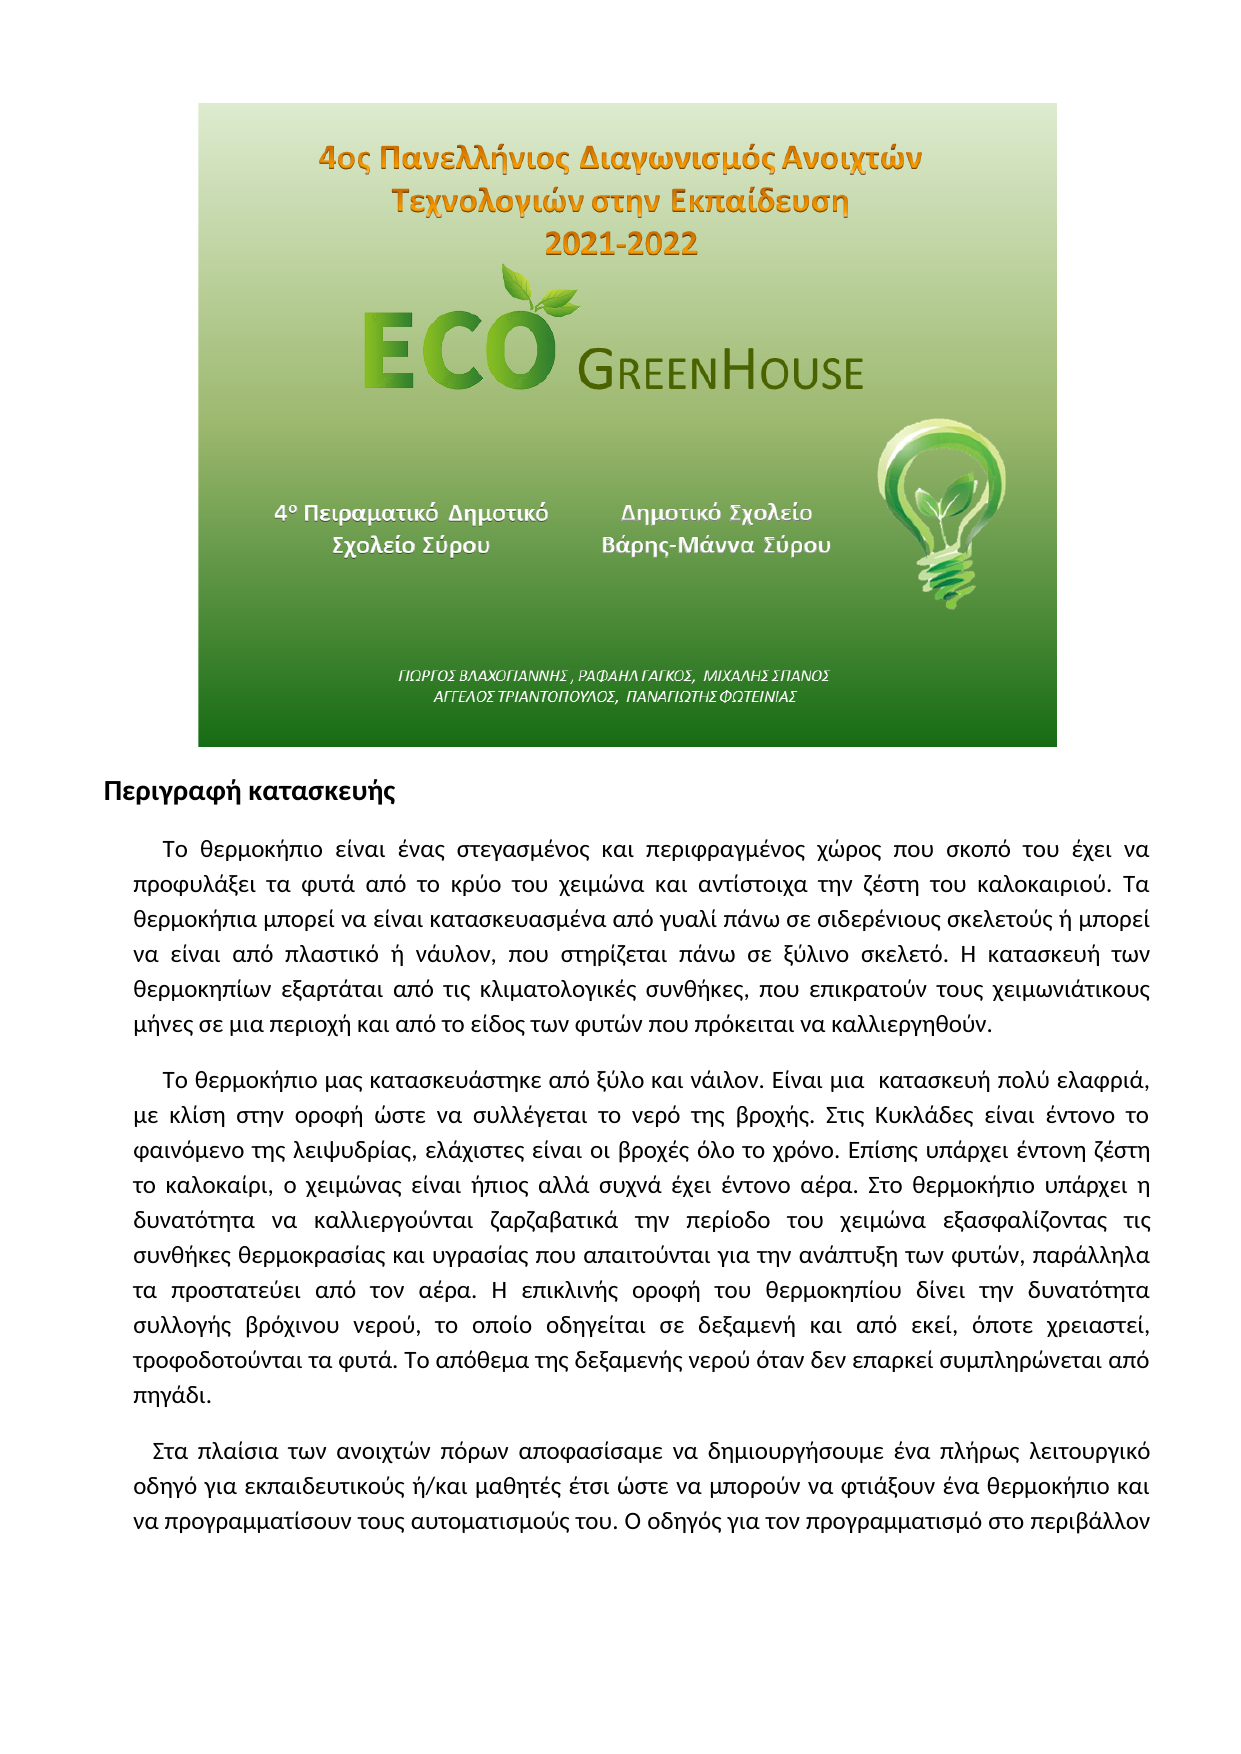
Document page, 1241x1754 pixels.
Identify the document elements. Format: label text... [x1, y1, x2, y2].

text Το θερμοκήπιο μας κατασκευάστηκε από ξύλο και νάιλον. Είναι μια κατασκευή πολύ ελαφριά, με κλίση στην οροφή ώστε να συλλέγεται το νερό της βροχής. Στις Κυκλάδες είναι έντονο το φαινόμενο της λειψυδρίας, ελάχιστες είναι οι βροχές όλο το χρόνο. Επίσης υπάρχει έντονη ζέστη το καλοκαίρι, ο χειμώνας είναι ήπιος αλλά συχνά έχει έντονο αέρα. Στο θερμοκήπιο υπάρχει η δυνατότητα να καλλιεργούνται ζαρζαβατικά την περίοδο του χειμώνα εξασφαλίζοντας τις συνθήκες θερμοκρασίας και υγρασίας που απαιτούνται για την ανάπτυξη των φυτών, παράλληλα τα προστατεύει από τον αέρα. Η επικλινής οροφή του θερμοκηπίου δίνει την δυνατότητα συλλογής βρόχινου νερού, το οποίο οδηγείται σε δεξαμενή και από εκεί, όποτε χρειαστεί, τροφοδοτούνται τα φυτά. Το απόθεμα της δεξαμενής νερού όταν δεν επαρκεί συμπληρώνεται από πηγάδι. [133, 1064, 1152, 1410]
text Το θερμοκήπιο είναι ένας στεγασμένος και περιφραγμένος χώρος που σκοπό του έχει να προφυλάξει τα φυτά από το κρύο του χειμώνα και αντίστοιχα την ζέστη του καλοκαιριού. Τα θερμοκήπια μπορεί να είναι κατασκευασμένα από γυαλί πάνω σε σιδερένιους σκελετούς ή μπορεί να είναι από πλαστικό ή νάυλον, που στηρίζεται πάνω σε ξύλινο σκελετό. Η κατασκευή των θερμοκηπίων εξαρτάται από τις κλιματολογικές συνθήκες, που επικρατούν τους χειμωνιάτικους μήνες σε μια περιοχή και από το είδος των φυτών που πρόκειται να καλλιεργηθούν. [133, 833, 1152, 1039]
picture [198, 103, 1057, 747]
text Περιγραφή κατασκευής [103, 772, 1152, 807]
text Στα πλαίσια των ανοιχτών πόρων αποφασίσαμε να δημιουργήσουμε ένα πλήρως λειτουργικό οδηγό για εκπαιδευτικούς ή/και μαθητές έτσι ώστε να μπορούν να φτιάξουν ένα θερμοκήπιο και να προγραμματίσουν τους αυτοματισμούς του. Ο οδηγός για τον προγραμματισμό στο περιβάλλον [133, 1435, 1152, 1536]
